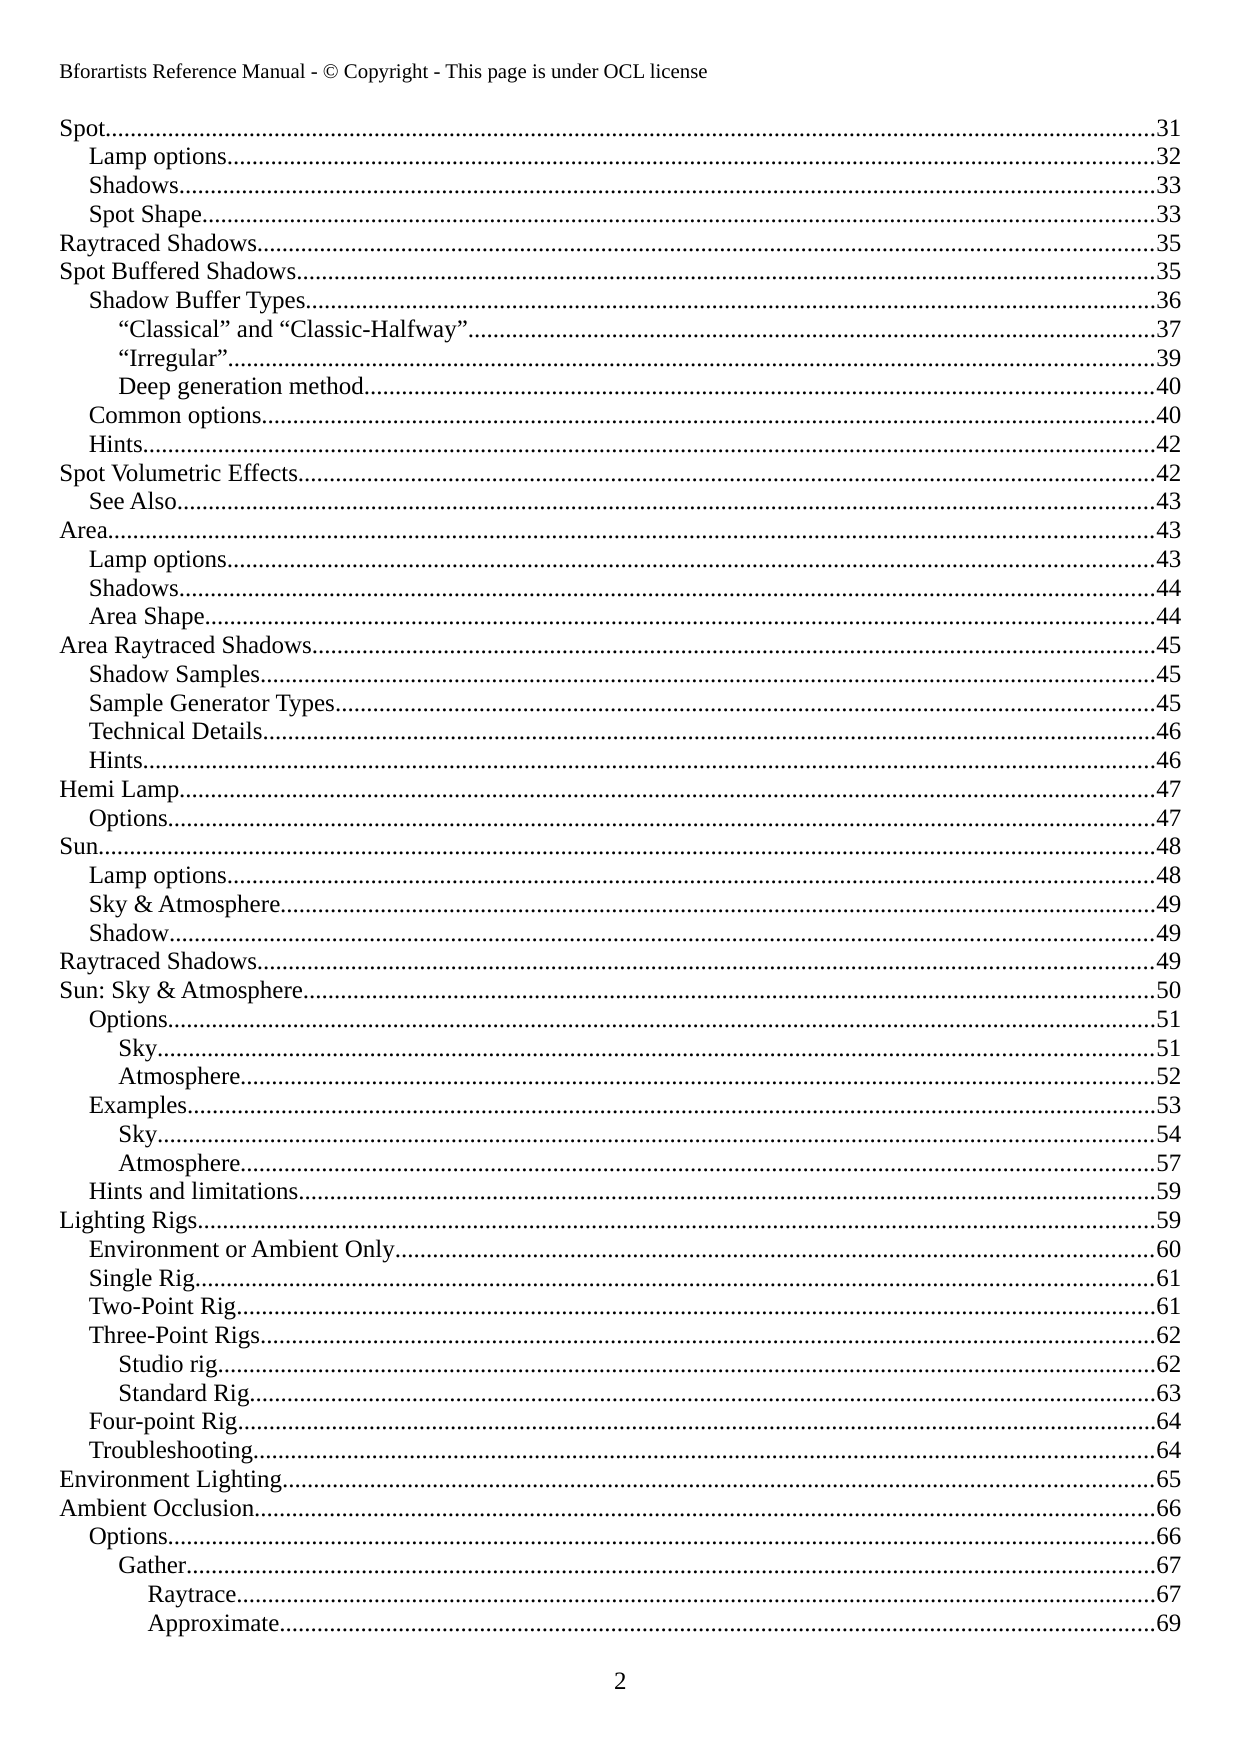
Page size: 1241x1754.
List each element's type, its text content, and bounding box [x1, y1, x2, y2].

text Ambient Occlusion 66 [59, 1493, 1181, 1521]
text Hints 46 [88, 745, 1181, 774]
text Sky 51 [118, 1033, 1181, 1061]
text Sky & Atmosphere 49 [88, 889, 1181, 918]
text Spot Shape 33 [88, 199, 1181, 228]
text Approximate 69 [147, 1608, 1181, 1636]
text Sun: Sky & Atmosphere 50 [59, 975, 1181, 1004]
text Sun 48 [59, 831, 1181, 860]
text Single Rig 61 [88, 1263, 1181, 1291]
text Gather 67 [118, 1550, 1181, 1579]
text Sky 54 [118, 1119, 1181, 1148]
text Shadows 44 [88, 573, 1181, 601]
text Raytraced Shadows 35 [59, 228, 1181, 256]
text Spot Volumetric Effects 42 [59, 458, 1181, 486]
text Lamp options 32 [88, 141, 1181, 170]
text Troubleshooting 64 [88, 1435, 1181, 1464]
text Common options 40 [88, 400, 1181, 429]
text Shadow Samples 45 [88, 659, 1181, 688]
text Area Raytraced Shadows 45 [59, 630, 1181, 659]
text Area 43 [59, 515, 1181, 544]
text Standard Rig 63 [118, 1378, 1181, 1406]
text Two-Point Rig 61 [88, 1291, 1181, 1320]
text Options 51 [88, 1004, 1181, 1033]
text “Classical” and “Classic-Halfway” 37 [118, 314, 1181, 343]
text Studio rig 62 [118, 1349, 1181, 1378]
text Deep generation method 40 [118, 371, 1181, 400]
text Lamp options 43 [88, 544, 1181, 573]
text Lighting Rigs 59 [59, 1205, 1181, 1234]
text Atmosphere 57 [118, 1148, 1181, 1176]
text Atmosphere 52 [118, 1061, 1181, 1090]
text Shadow Buffer Types 36 [88, 285, 1181, 314]
text Hints and limitations 59 [88, 1176, 1181, 1205]
text Environment or Ambient Only 60 [88, 1234, 1181, 1263]
text Hints 42 [88, 429, 1181, 458]
text Lamp options 48 [88, 860, 1181, 889]
text Spot 31 [59, 113, 1181, 141]
text Area Shape 44 [88, 601, 1181, 630]
text Three-Point Rigs 62 [88, 1320, 1181, 1349]
text Sample Generator Types 45 [88, 688, 1181, 716]
text Shadow 49 [88, 918, 1181, 946]
text Options 47 [88, 803, 1181, 831]
text Spot Buffered Shadows 35 [59, 256, 1181, 285]
text Shadows 33 [88, 170, 1181, 199]
text Options 66 [88, 1521, 1181, 1550]
text Environment Lighting 65 [59, 1464, 1181, 1493]
text Hemi Lamp 47 [59, 774, 1181, 803]
text Examples 53 [88, 1090, 1181, 1119]
text Four-point Rig 64 [88, 1406, 1181, 1435]
text Raytraced Shadows 49 [59, 946, 1181, 975]
text Technical Details 46 [88, 716, 1181, 745]
text See Also 43 [88, 486, 1181, 515]
text Raytrace 67 [147, 1579, 1181, 1608]
text “Irregular” 39 [118, 343, 1181, 371]
